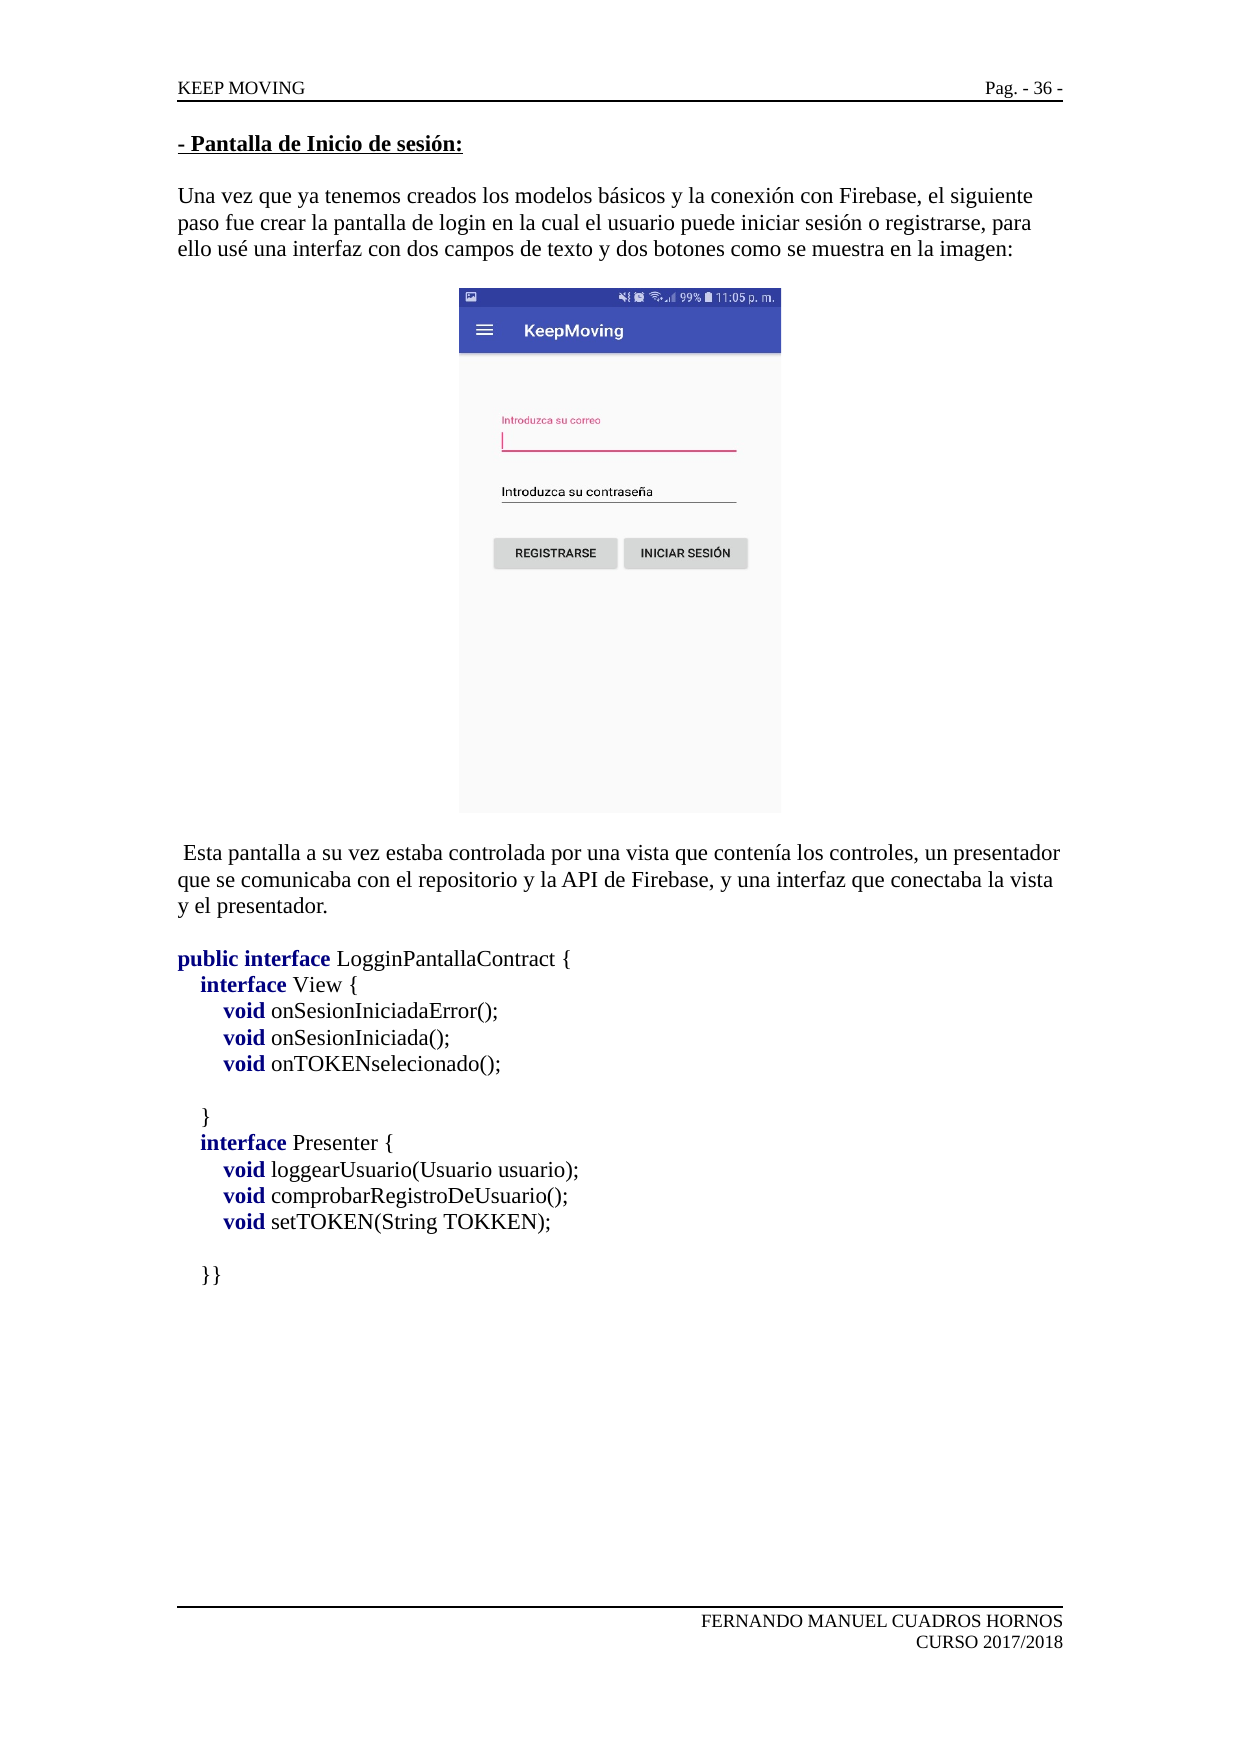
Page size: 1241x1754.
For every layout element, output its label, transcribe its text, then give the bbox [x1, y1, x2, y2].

text - Pantalla de Inicio de sesión: [177, 130, 1063, 156]
text Una vez que ya tenemos creados los modelos básicos y la conexión con Firebase, el siguiente paso fue crear la pantalla de login en la cual el usuario puede iniciar sesión o registrarse, para ello usé una interfaz con dos campos de texto y dos botones como se muestra en la imagen: [177, 183, 1063, 262]
text public interface LogginPantallaContract { interface View { void onSesionIniciadaError(); void onSesionIniciada(); void onTOKENselecionado(); } interface Presenter { void loggearUsuario(Usuario usuario); void comprobarRegistroDeUsuario(); void setTOKEN(String TOKKEN); }} [177, 945, 1063, 1287]
text Esta pantalla a su vez estaba controlada por una vista que contenía los controles, un presentador que se comunicaba con el repositorio y la API de Firebase, y una interfaz que conectaba la vista y el presentador. [177, 839, 1063, 918]
